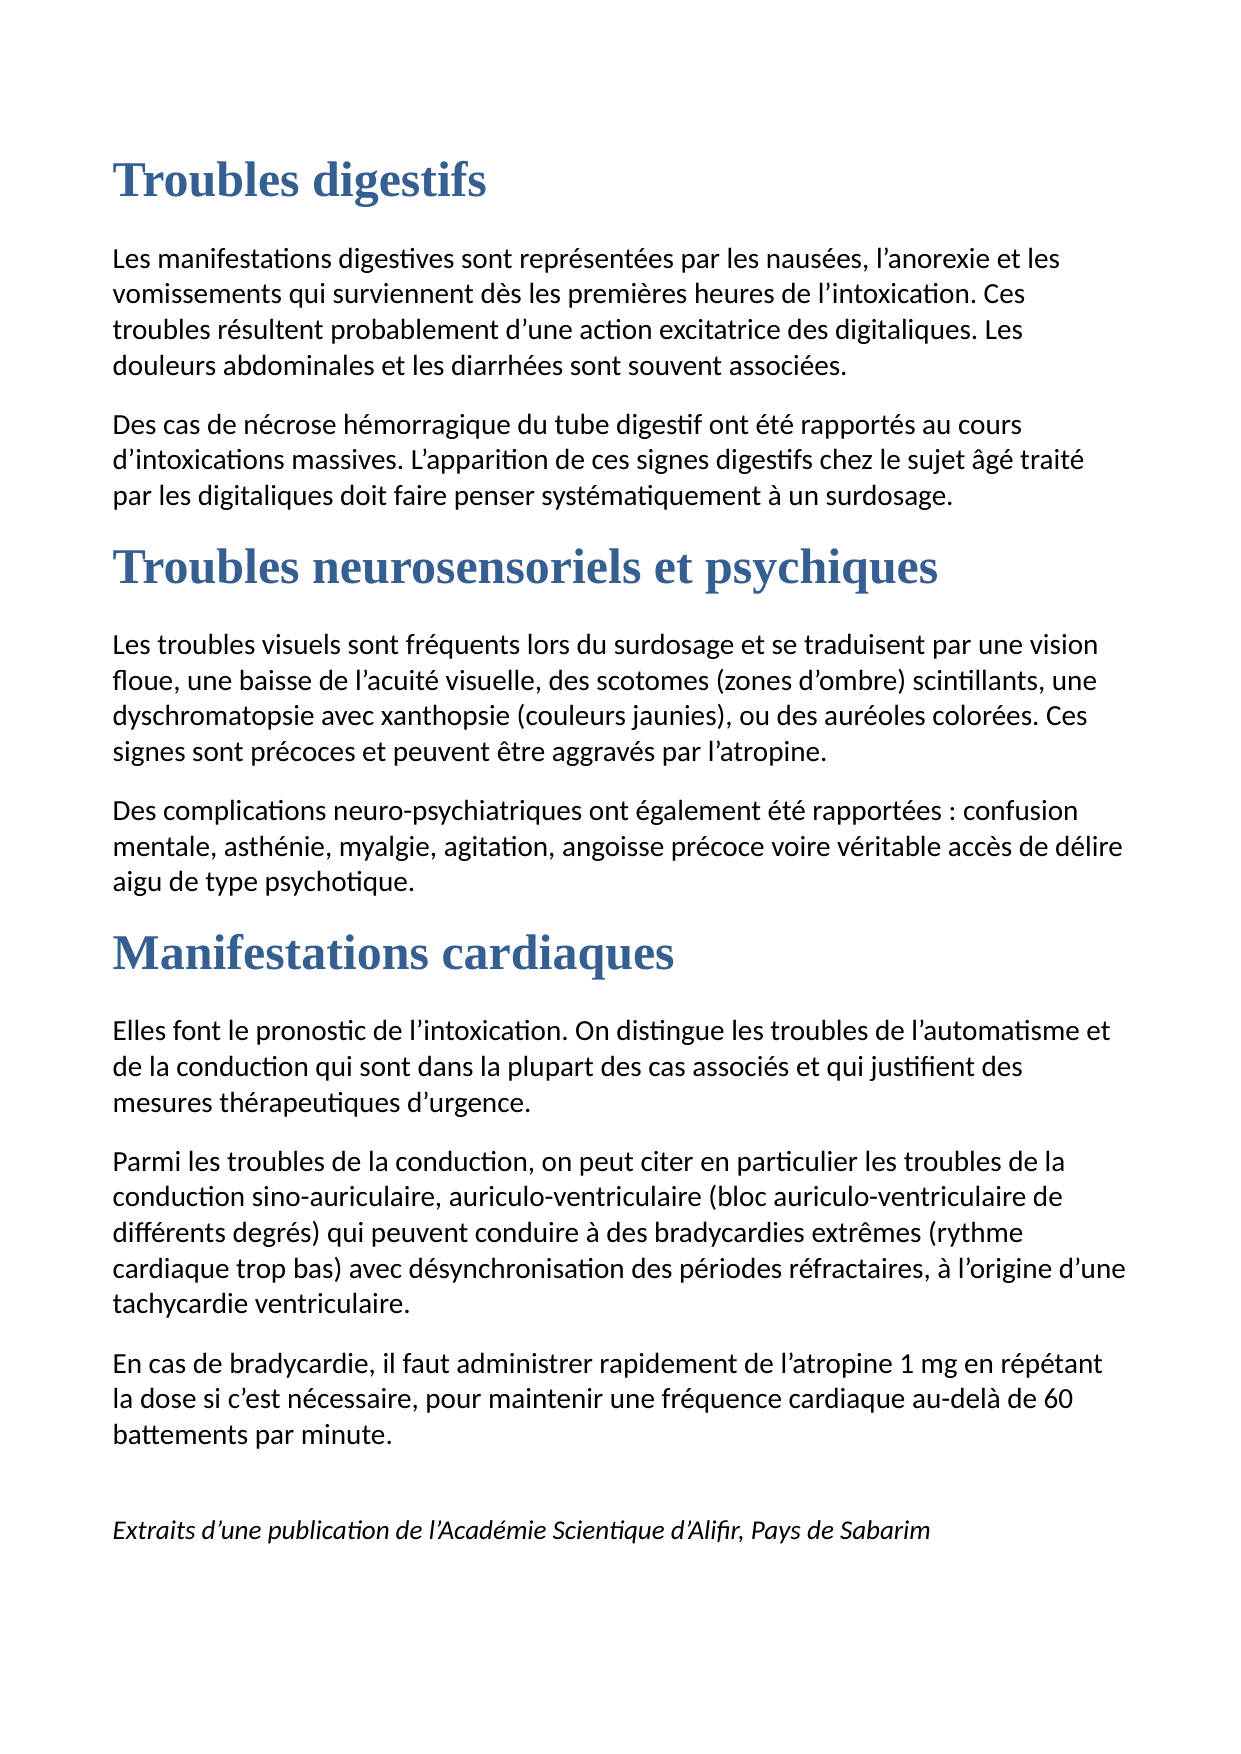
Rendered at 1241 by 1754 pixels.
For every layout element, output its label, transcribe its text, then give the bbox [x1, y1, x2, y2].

text Extraits d’une publication de l’Académie Scientique d’Alifir, Pays de Sabarim [112, 1475, 1128, 1546]
text Les troubles visuels sont fréquents lors du surdosage et se traduisent par une vision floue, une baisse de l’acuité visuelle, des scotomes (zones d’ombre) scintillants, une dyschromatopsie avec xanthopsie (couleurs jaunies), ou des auréoles colorées. Ces signes sont précoces et peuvent être aggravés par l’atropine. [112, 626, 1128, 768]
text Elles font le pronostic de l’intoxication. On distingue les troubles de l’automatisme et de la conduction qui sont dans la plupart des cas associés et qui justifient des mesures thérapeutiques d’urgence. [112, 1012, 1128, 1119]
text Des complications neuro-psychiatriques ont également été rapportées : confusion mentale, asthénie, myalgie, agitation, angoisse précoce voire véritable accès de délire aigu de type psychotique. [112, 792, 1128, 899]
subtitle Manifestations cardiaques [112, 923, 1128, 980]
subtitle Troubles digestifs [112, 150, 1128, 207]
text Parmi les troubles de la conduction, on peut citer en particulier les troubles de la conduction sino-auriculaire, auriculo-ventriculaire (bloc auriculo-ventriculaire de différents degrés) qui peuvent conduire à des bradycardies extrêmes (rythme cardiaque trop bas) avec désynchronisation des périodes réfractaires, à l’origine d’une tachycardie ventriculaire. [112, 1143, 1128, 1321]
text Les manifestations digestives sont représentées par les nausées, l’anorexie et les vomissements qui surviennent dès les premières heures de l’intoxication. Ces troubles résultent probablement d’une action excitatrice des digitaliques. Les douleurs abdominales et les diarrhées sont souvent associées. [112, 240, 1128, 382]
text Des cas de nécrose hémorragique du tube digestif ont été rapportés au cours d’intoxications massives. L’apparition de ces signes digestifs chez le sujet âgé traité par les digitaliques doit faire penser systématiquement à un surdosage. [112, 406, 1128, 513]
subtitle Troubles neurosensoriels et psychiques [112, 536, 1128, 594]
text En cas de bradycardie, il faut administrer rapidement de l’atropine 1 mg en répétant la dose si c’est nécessaire, pour maintenir une fréquence cardiaque au-delà de 60 battements par minute. [112, 1345, 1128, 1452]
